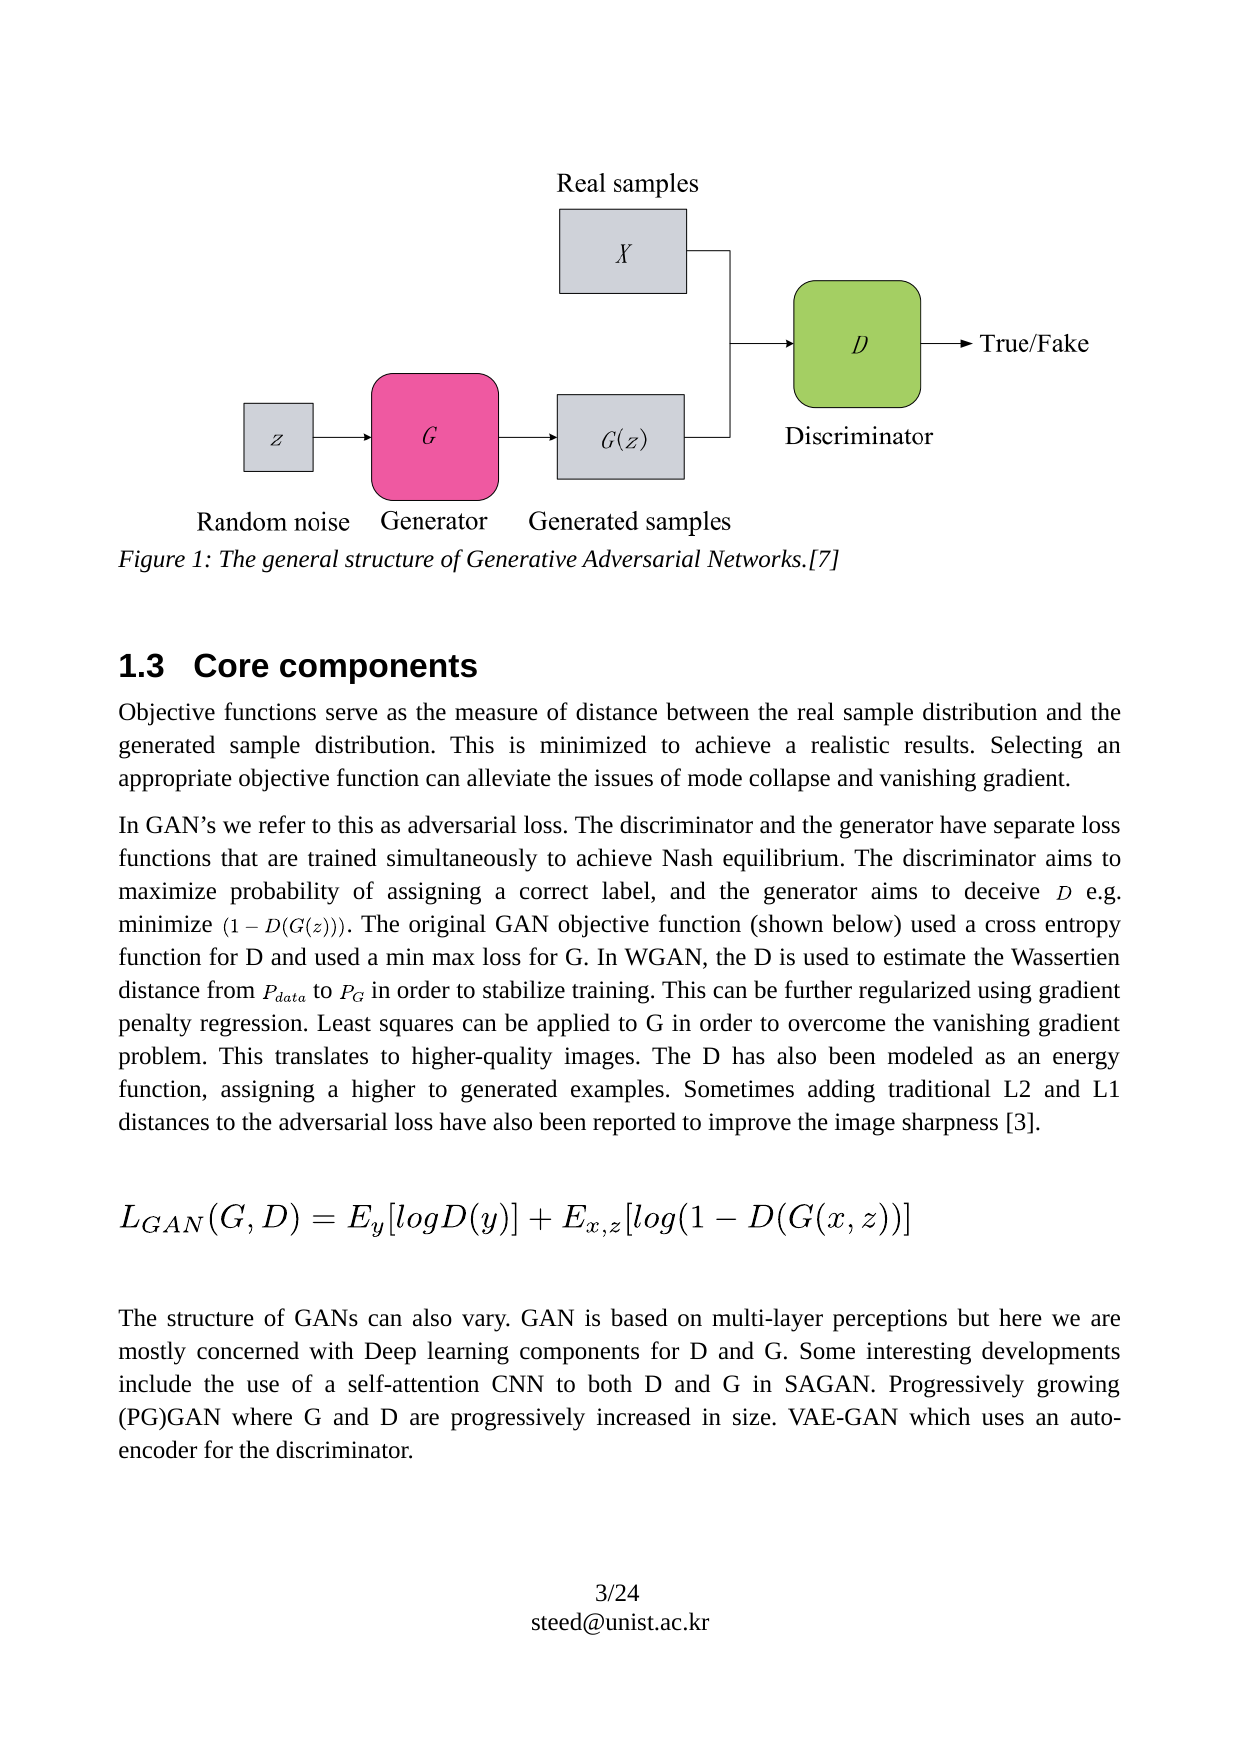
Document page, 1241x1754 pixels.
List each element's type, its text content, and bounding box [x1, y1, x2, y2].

text The structure of GANs can also vary. GAN is based on multi-layer perceptions but here we are mostly concerned with Deep learning components for D and G. Some interesting developments include the use of a self-attention CNN to both D and G in SAGAN. Progressively growing (PG)GAN where G and D are progressively increased in size. VAE-GAN which uses an auto-encoder for the discriminator. [118, 1303, 1122, 1464]
text In GAN’s we refer to this as adversarial loss. The discriminator and the generator have separate loss functions that are trained simultaneously to achieve Nash equilibrium. The discriminator aims to maximize probability of assigning a correct label, and the generator aims to deceive e.g. minimize . The original GAN objective function (shown below) used a cross entropy function for D and used a min max loss for G. In WGAN, the D is used to estimate the Wassertien distance from to in order to stabilize training. This can be further regularized using gradient penalty regression. Least squares can be applied to G in order to overcome the vanishing gradient problem. This translates to higher-quality images. The D has also been modeled as an energy function, assigning a higher to generated examples. Sometimes adding traditional L2 and L1 distances to the adversarial loss have also been reported to improve the image sharpness [3]⁠. [118, 810, 1122, 1136]
text Objective functions serve as the measure of distance between the real sample distribution and the generated sample distribution. This is minimized to achieve a realistic results. Selecting an appropriate objective function can alleviate the issues of mode collapse and vanishing gradient. [118, 697, 1122, 791]
text Figure 1: The general structure of Generative Adversarial Networks.[7] [118, 544, 1122, 573]
subtitle Core components [118, 646, 1122, 684]
picture [118, 130, 1123, 544]
